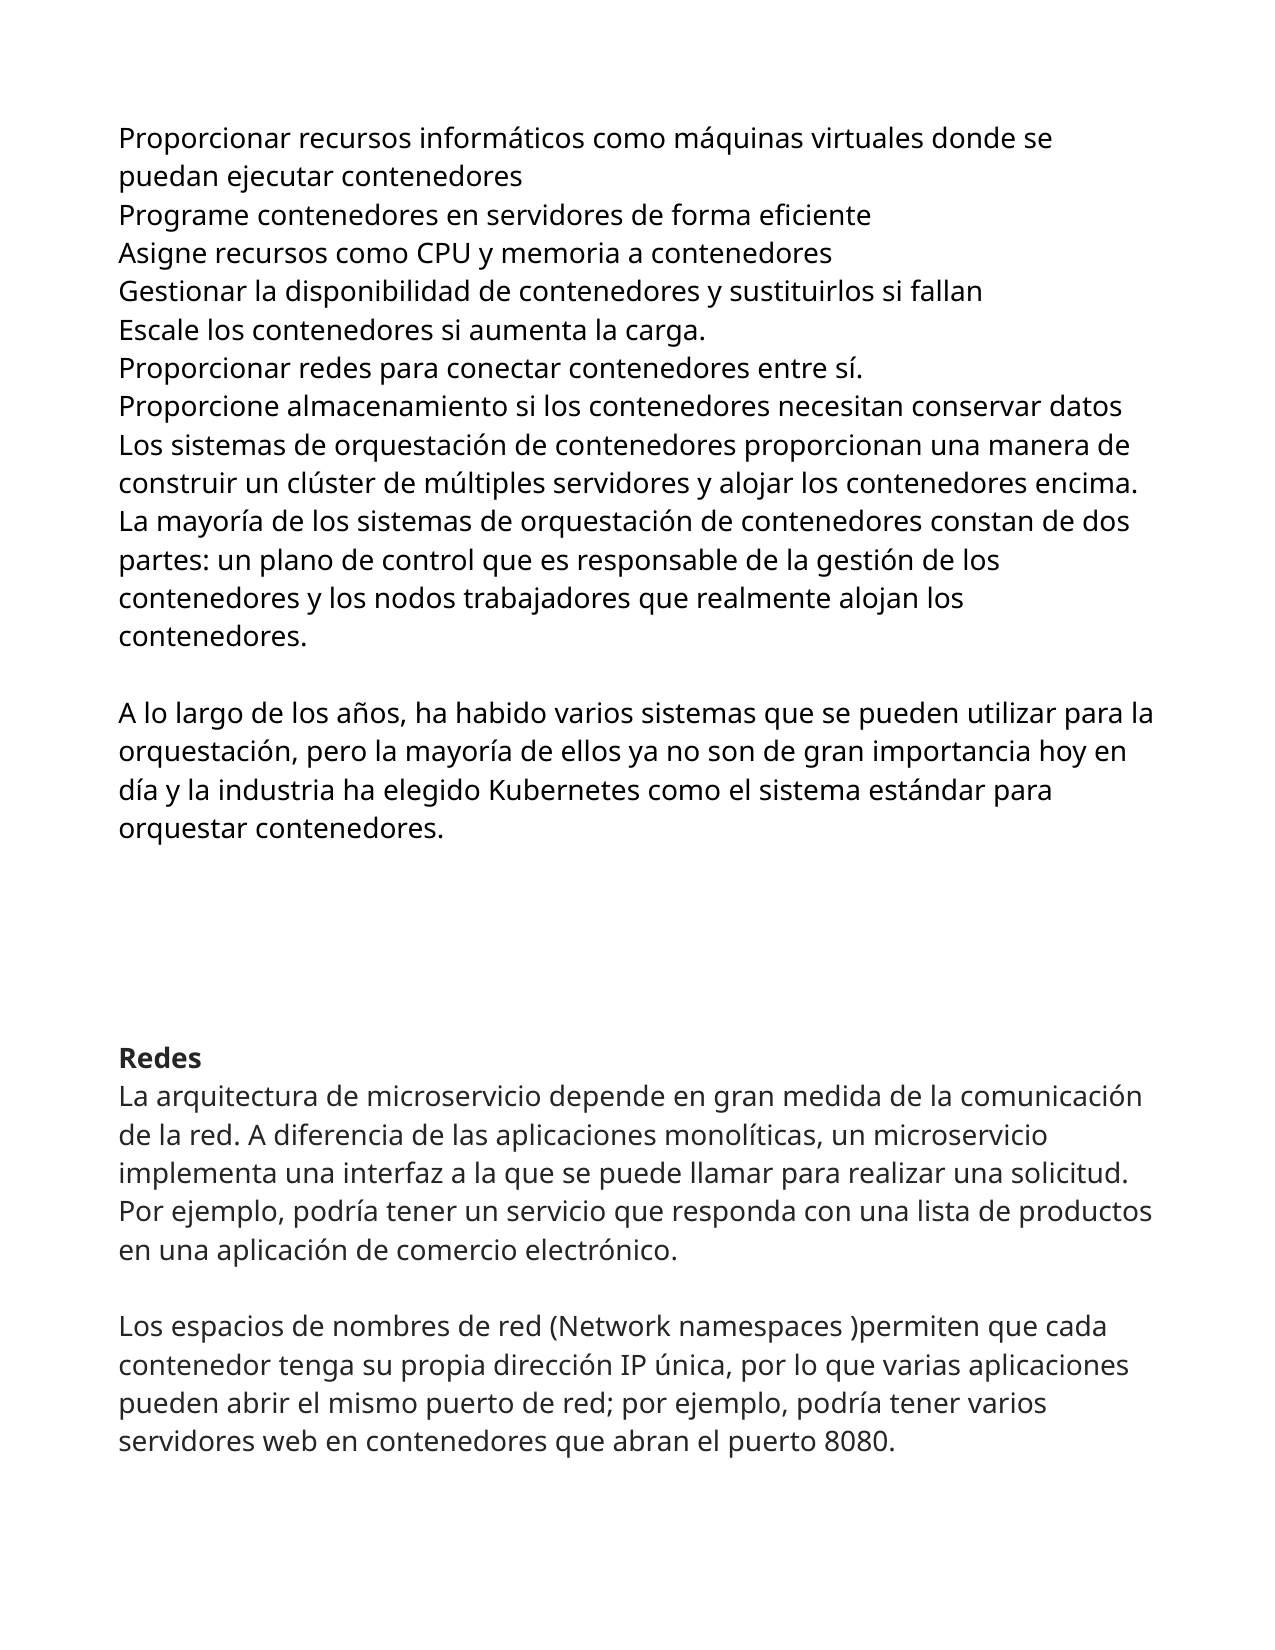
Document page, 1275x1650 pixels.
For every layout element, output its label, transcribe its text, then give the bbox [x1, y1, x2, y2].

text Proporcione almacenamiento si los contenedores necesitan conservar datos [118, 386, 1157, 425]
text Programe contenedores en servidores de forma eficiente [118, 195, 1157, 233]
text Gestionar la disponibilidad de contenedores y sustituirlos si fallan [118, 271, 1157, 310]
text Redes [118, 1038, 1157, 1076]
text Escale los contenedores si aumenta la carga. [118, 310, 1157, 348]
text Asigne recursos como CPU y memoria a contenedores [118, 233, 1157, 271]
text Proporcionar recursos informáticos como máquinas virtuales donde se puedan ejecutar contenedores [118, 118, 1157, 195]
text Los espacios de nombres de red (Network namespaces )permiten que cada contenedor tenga su propia dirección IP única, por lo que varias aplicaciones pueden abrir el mismo puerto de red; por ejemplo, podría tener varios servidores web en contenedores que abran el puerto 8080. [118, 1306, 1157, 1460]
text La arquitectura de microservicio depende en gran medida de la comunicación de la red. A diferencia de las aplicaciones monolíticas, un microservicio implementa una interfaz a la que se puede llamar para realizar una solicitud. Por ejemplo, podría tener un servicio que responda con una lista de productos en una aplicación de comercio electrónico. [118, 1076, 1157, 1268]
text A lo largo de los años, ha habido varios sistemas que se pueden utilizar para la orquestación, pero la mayoría de ellos ya no son de gran importancia hoy en día y la industria ha elegido Kubernetes como el sistema estándar para orquestar contenedores. [118, 693, 1157, 846]
text Los sistemas de orquestación de contenedores proporcionan una manera de construir un clúster de múltiples servidores y alojar los contenedores encima. La mayoría de los sistemas de orquestación de contenedores constan de dos partes: un plano de control que es responsable de la gestión de los contenedores y los nodos trabajadores que realmente alojan los contenedores. [118, 425, 1157, 655]
text Proporcionar redes para conectar contenedores entre sí. [118, 348, 1157, 386]
